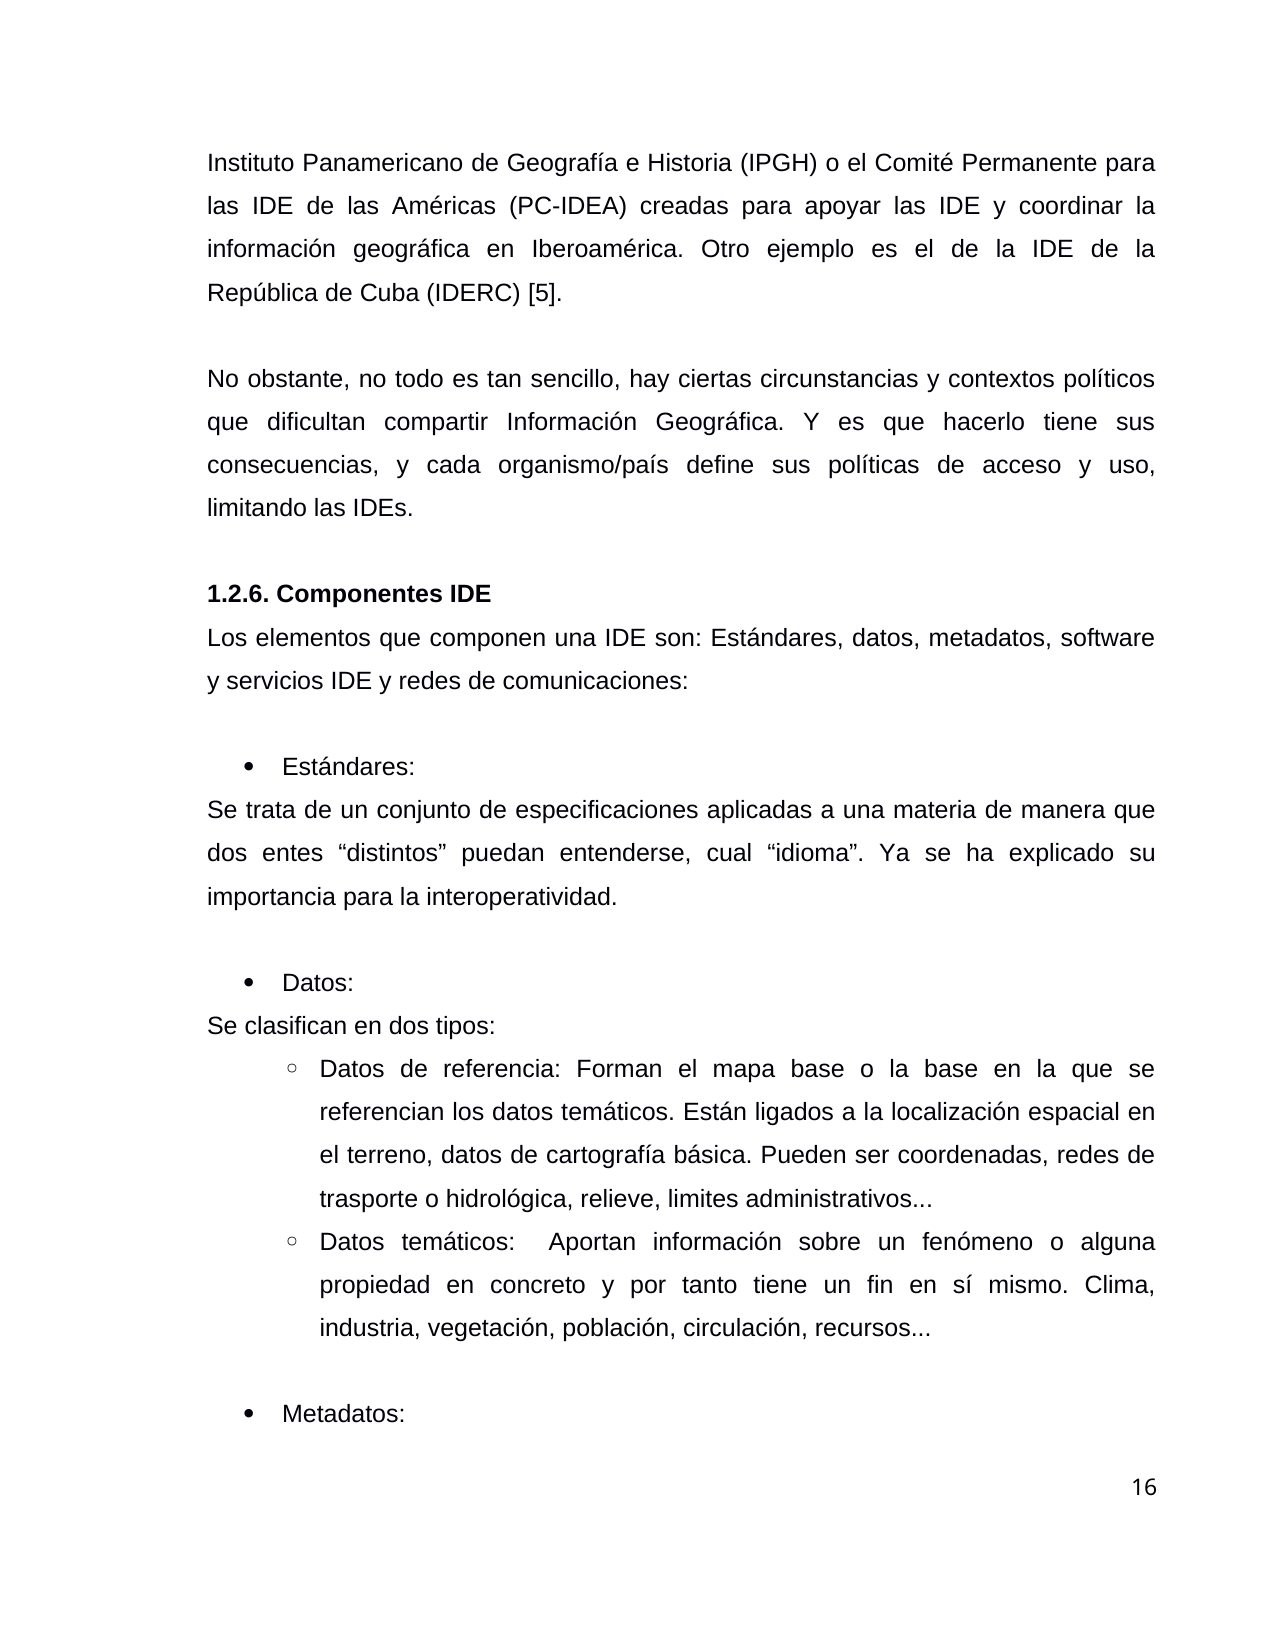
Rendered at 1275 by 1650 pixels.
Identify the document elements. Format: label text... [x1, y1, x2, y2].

list Datos de referencia: Forman el mapa base o la base en la que se referencian los datos temáticos. Están ligados a la localización espacial en el terreno, datos de cartografía básica. Pueden ser coordenadas, redes de trasporte o hidrológica, relieve, limites administrativos... [282, 1054, 1157, 1212]
text Los elementos que componen una IDE son: Estándares, datos, metadatos, software y servicios IDE y redes de comunicaciones: [207, 623, 1157, 694]
list Metadatos: [244, 1399, 1157, 1428]
text Instituto Panamericano de Geografía e Historia (IPGH) o el Comité Permanente para las IDE de las Américas (PC-IDEA) creadas para apoyar las IDE y coordinar la información geográfica en Iberoamérica. Otro ejemplo es el de la IDE de la República de Cuba (IDERC) [5]. [207, 148, 1157, 306]
list Datos: [244, 968, 1157, 997]
text Se clasifican en dos tipos: [207, 1011, 1157, 1040]
text 1.2.6. Componentes IDE [207, 579, 1157, 608]
text Se trata de un conjunto de especificaciones aplicadas a una materia de manera que dos entes “distintos” puedan entenderse, cual “idioma”. Ya se ha explicado su importancia para la interoperatividad. [207, 795, 1157, 910]
list Estándares: [244, 752, 1157, 781]
text No obstante, no todo es tan sencillo, hay ciertas circunstancias y contextos políticos que dificultan compartir Información Geográfica. Y es que hacerlo tiene sus consecuencias, y cada organismo/país define sus políticas de acceso y uso, limitando las IDEs. [207, 364, 1157, 522]
list Datos temáticos: Aportan información sobre un fenómeno o alguna propiedad en concreto y por tanto tiene un fin en sí mismo. Clima, industria, vegetación, población, circulación, recursos... [282, 1227, 1157, 1342]
